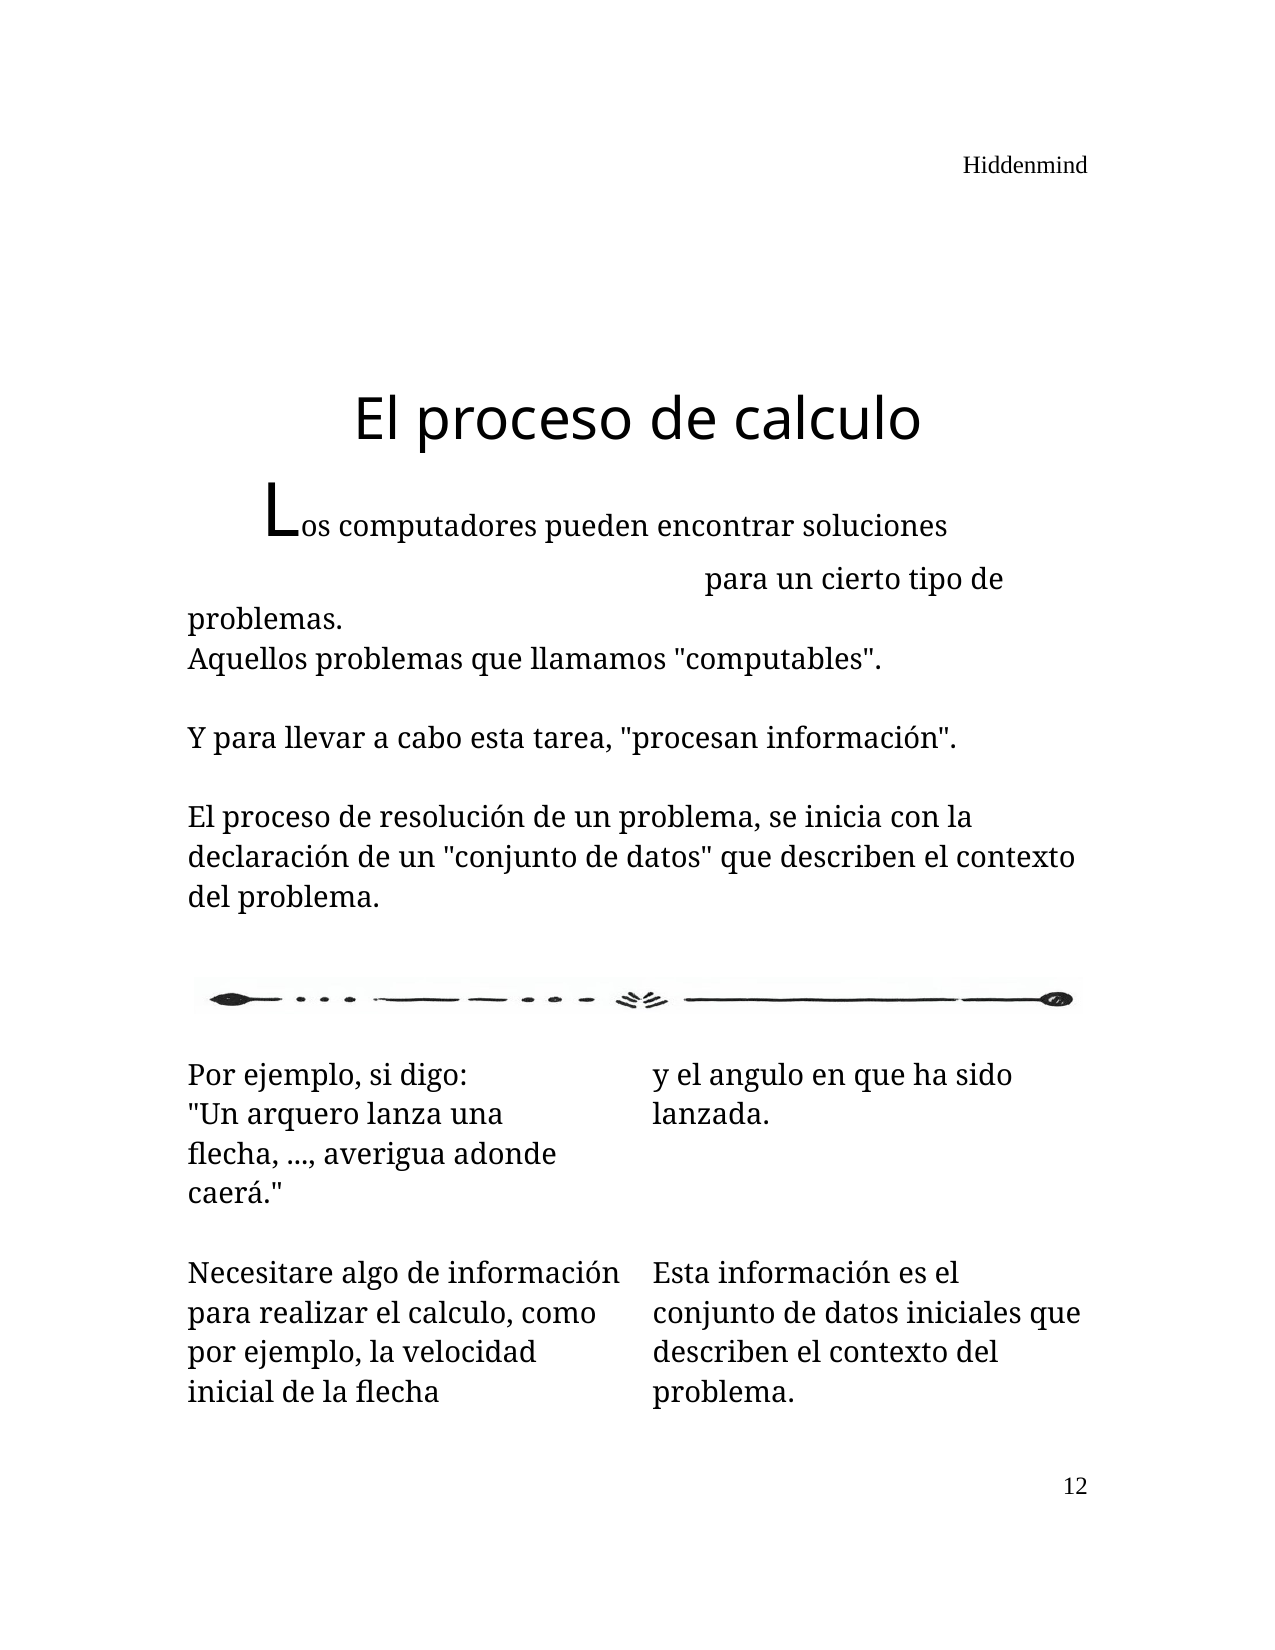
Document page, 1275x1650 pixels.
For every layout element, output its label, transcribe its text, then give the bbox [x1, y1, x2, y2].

text y el angulo en que ha sido lanzada. [652, 1054, 1087, 1133]
text Los computadores pueden encontrar soluciones [187, 369, 1087, 558]
text Esta información es el conjunto de datos iniciales que describen el contexto del problema. [652, 1252, 1087, 1411]
text Necesitare algo de información para realizar el calculo, como por ejemplo, la velocidad inicial de la flecha [187, 1252, 622, 1411]
text Aquellos problemas que llamamos "computables". [187, 638, 1087, 678]
text para un cierto tipo de problemas. [187, 558, 1087, 638]
picture [193, 977, 1083, 1014]
text Por ejemplo, si digo: [187, 1054, 622, 1093]
text Y para llevar a cabo esta tarea, "procesan información". [187, 717, 1087, 757]
text El proceso de resolución de un problema, se inicia con la declaración de un "conjunto de datos" que describen el contexto del problema. [187, 797, 1087, 916]
text "Un arquero lanza una flecha, ..., averigua adonde caerá." [187, 1093, 622, 1212]
